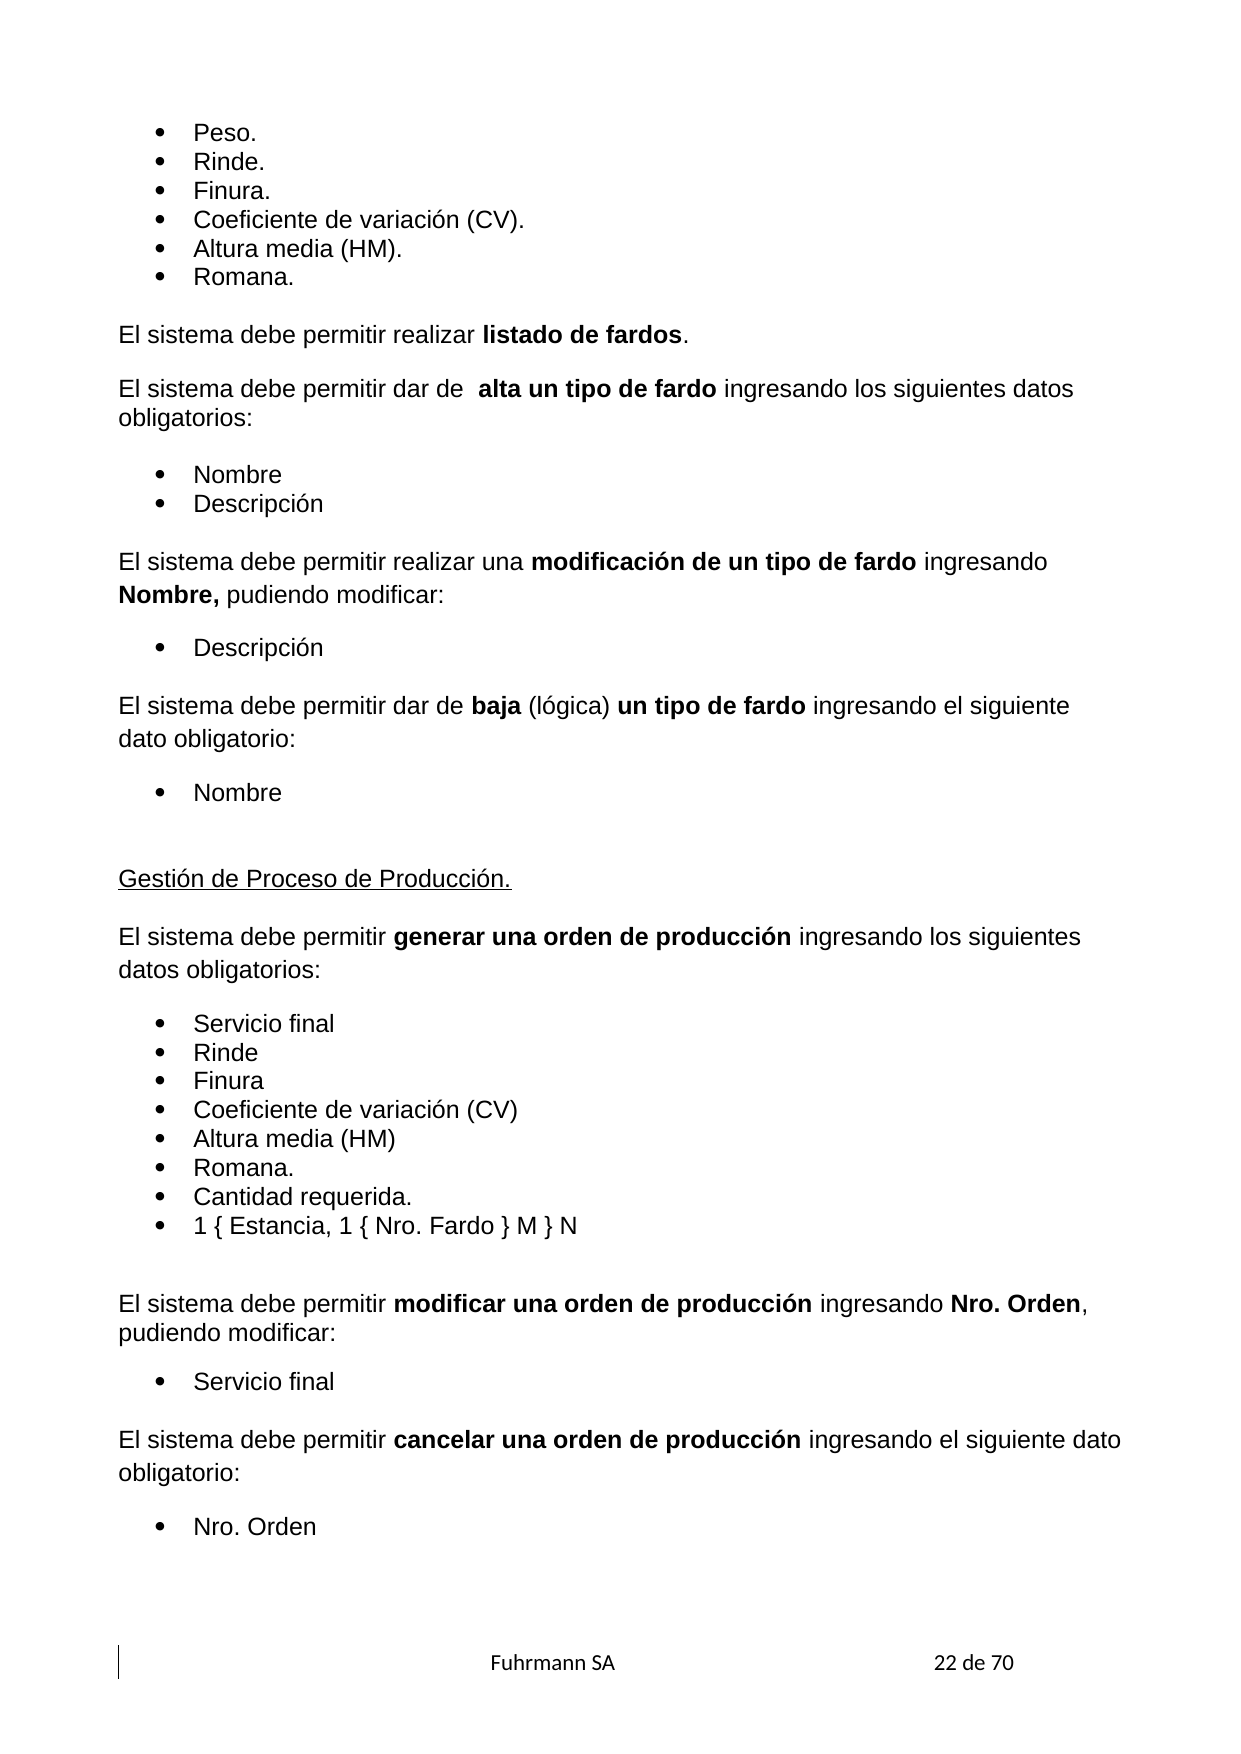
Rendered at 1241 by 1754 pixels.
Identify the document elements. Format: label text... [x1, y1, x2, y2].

text El sistema debe permitir realizar una modificación de un tipo de fardo ingresando Nombre, pudiendo modificar: [118, 547, 1122, 608]
list Nombre [156, 778, 1122, 807]
text El sistema debe permitir dar de baja (lógica) un tipo de fardo ingresando el siguiente dato obligatorio: [118, 691, 1122, 753]
list Cantidad requerida. [156, 1182, 1122, 1211]
list Nombre [156, 460, 1122, 489]
text El sistema debe permitir dar de alta un tipo de fardo ingresando los siguientes datos obligatorios: [118, 374, 1122, 431]
list Romana. [156, 1153, 1122, 1182]
list Nro. Orden [156, 1512, 1122, 1541]
list 1 { Estancia, 1 { Nro. Fardo } M } N [156, 1211, 1122, 1239]
text El sistema debe permitir cancelar una orden de producción ingresando el siguiente dato obligatorio: [118, 1425, 1122, 1487]
list Romana. [156, 262, 1122, 291]
list Rinde [156, 1037, 1122, 1066]
text El sistema debe permitir realizar listado de fardos. [118, 320, 1122, 349]
list Coeficiente de variación (CV) [156, 1095, 1122, 1124]
list Finura [156, 1066, 1122, 1095]
list Finura. [156, 176, 1122, 205]
list Coeficiente de variación (CV). [156, 205, 1122, 233]
list Altura media (HM) [156, 1124, 1122, 1153]
list Servicio final [156, 1367, 1122, 1396]
list Descripción [156, 633, 1122, 662]
list Descripción [156, 489, 1122, 518]
list Peso. [156, 118, 1122, 147]
text El sistema debe permitir modificar una orden de producción ingresando Nro. Orden, pudiendo modificar: [118, 1289, 1122, 1347]
list Servicio final [156, 1009, 1122, 1037]
list Altura media (HM). [156, 233, 1122, 262]
list Rinde. [156, 147, 1122, 176]
text Gestión de Proceso de Producción. [118, 864, 1122, 893]
text El sistema debe permitir generar una orden de producción ingresando los siguientes datos obligatorios: [118, 922, 1122, 983]
